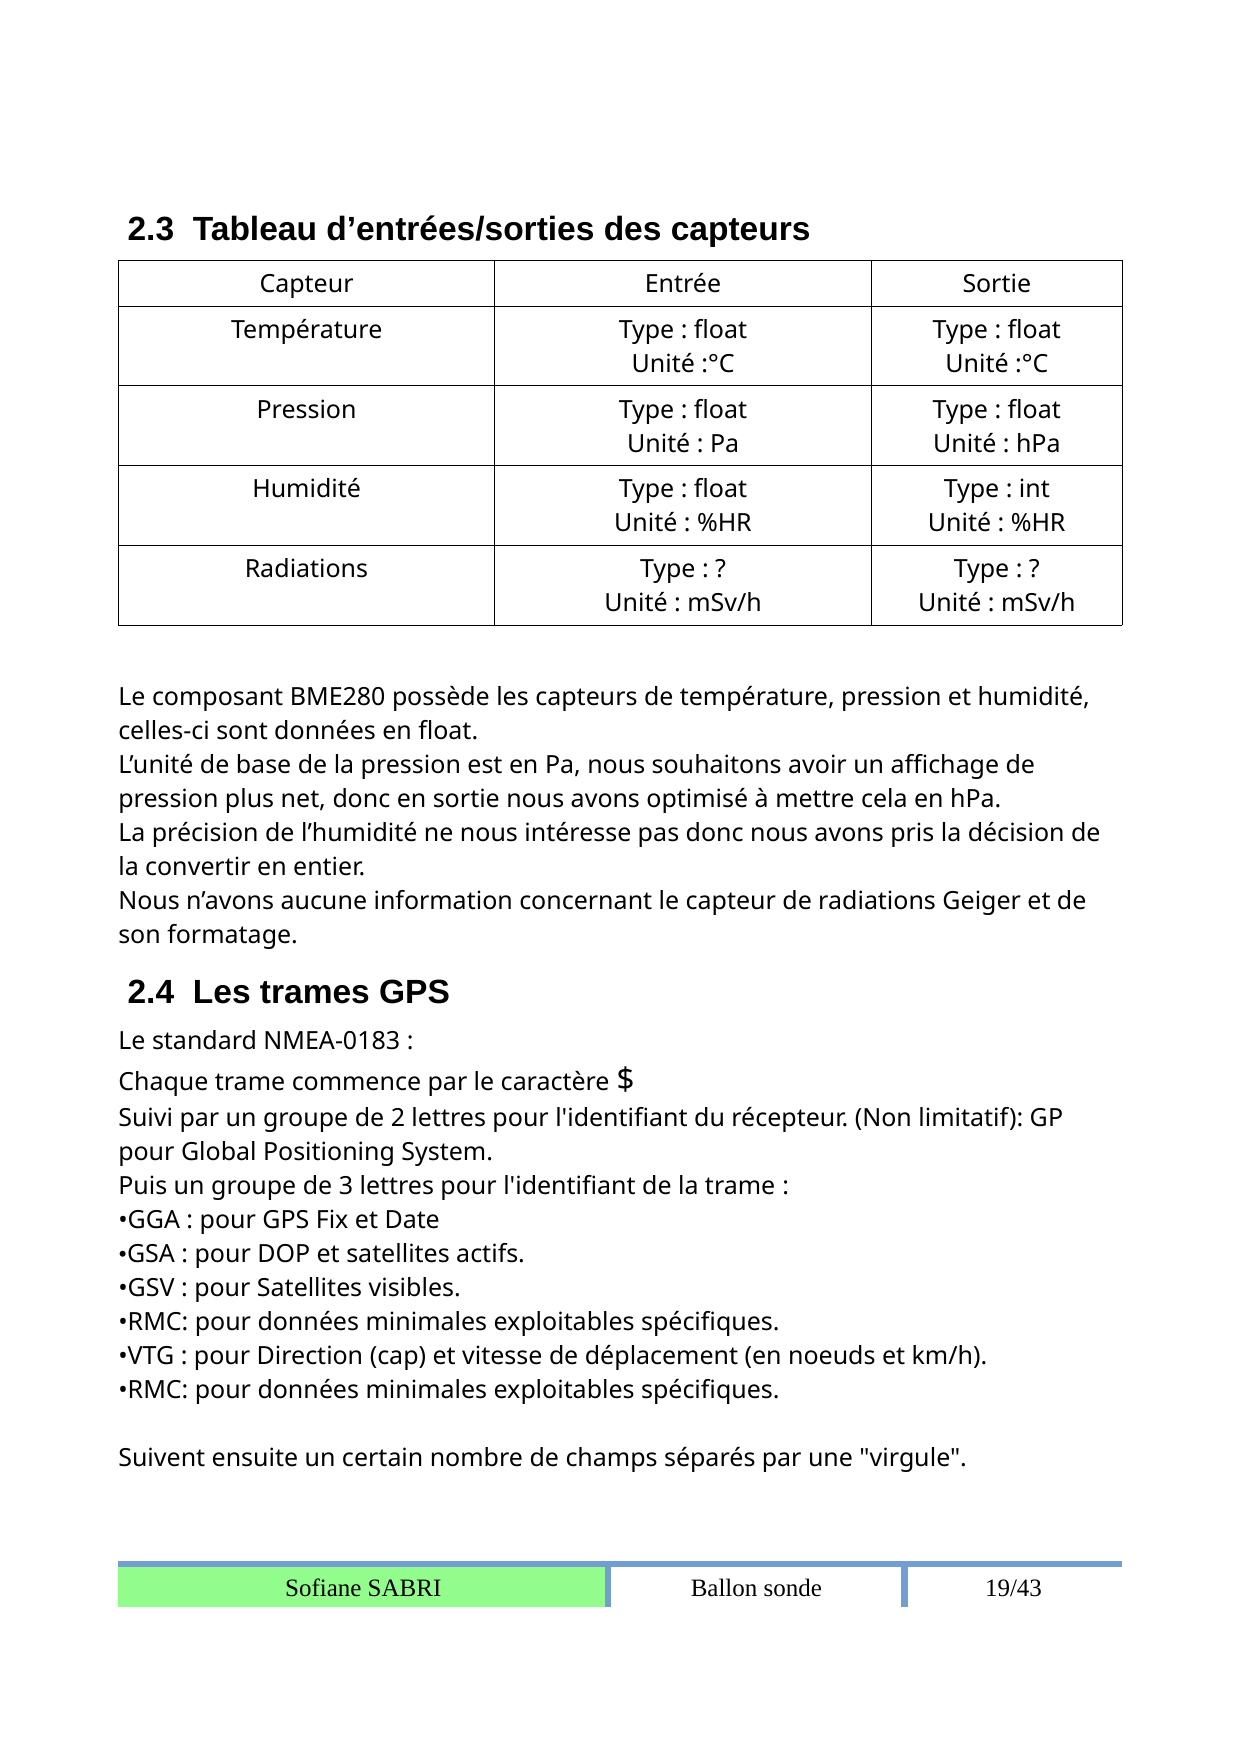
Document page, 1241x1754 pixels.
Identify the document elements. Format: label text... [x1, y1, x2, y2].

text Puis un groupe de 3 lettres pour l'identifiant de la trame : [118, 1168, 1122, 1202]
text •RMC: pour données minimales exploitables spécifiques. [118, 1372, 1122, 1406]
table_cell Humidité [119, 466, 494, 545]
subtitle Tableau d’entrées/sorties des capteurs [118, 209, 1122, 248]
table_cell Type : float Unité : %HR [495, 466, 871, 545]
table_cell Type : float Unité :°C [495, 307, 871, 385]
text Suivi par un groupe de 2 lettres pour l'identifiant du récepteur. (Non limitatif): GP pour Global Positioning System. [118, 1099, 1122, 1168]
table_cell Type : float Unité : Pa [495, 386, 871, 465]
table_cell Pression [119, 386, 494, 465]
table_cell Température [119, 307, 494, 385]
text •RMC: pour données minimales exploitables spécifiques. [118, 1304, 1122, 1338]
table_header Entrée [495, 261, 871, 306]
text •VTG : pour Direction (cap) et vitesse de déplacement (en noeuds et km/h). [118, 1338, 1122, 1372]
subtitle Les trames GPS [118, 972, 1122, 1010]
table_cell Type : ? Unité : mSv/h [872, 546, 1122, 624]
table_cell Type : float Unité : hPa [872, 386, 1122, 465]
table_cell Radiations [119, 546, 494, 624]
text •GSA : pour DOP et satellites actifs. [118, 1236, 1122, 1270]
text •GGA : pour GPS Fix et Date [118, 1202, 1122, 1236]
table_cell Type : ? Unité : mSv/h [495, 546, 871, 624]
table_header Sortie [872, 261, 1122, 306]
table_header Capteur [119, 261, 494, 306]
text Chaque trame commence par le caractère $ [118, 1057, 1122, 1099]
text Le composant BME280 possède les capteurs de température, pression et humidité, celles-ci sont données en float. [118, 678, 1122, 746]
text •GSV : pour Satellites visibles. [118, 1270, 1122, 1304]
table_cell Type : float Unité :°C [872, 307, 1122, 385]
text Suivent ensuite un certain nombre de champs séparés par une "virgule". [118, 1440, 1122, 1474]
text Nous n’avons aucune information concernant le capteur de radiations Geiger et de son formatage. [118, 883, 1122, 951]
text Le standard NMEA-0183 : [118, 1023, 1122, 1057]
table_cell Type : int Unité : %HR [872, 466, 1122, 545]
text La précision de l’humidité ne nous intéresse pas donc nous avons pris la décision de la convertir en entier. [118, 814, 1122, 883]
text L’unité de base de la pression est en Pa, nous souhaitons avoir un affichage de pression plus net, donc en sortie nous avons optimisé à mettre cela en hPa. [118, 746, 1122, 814]
